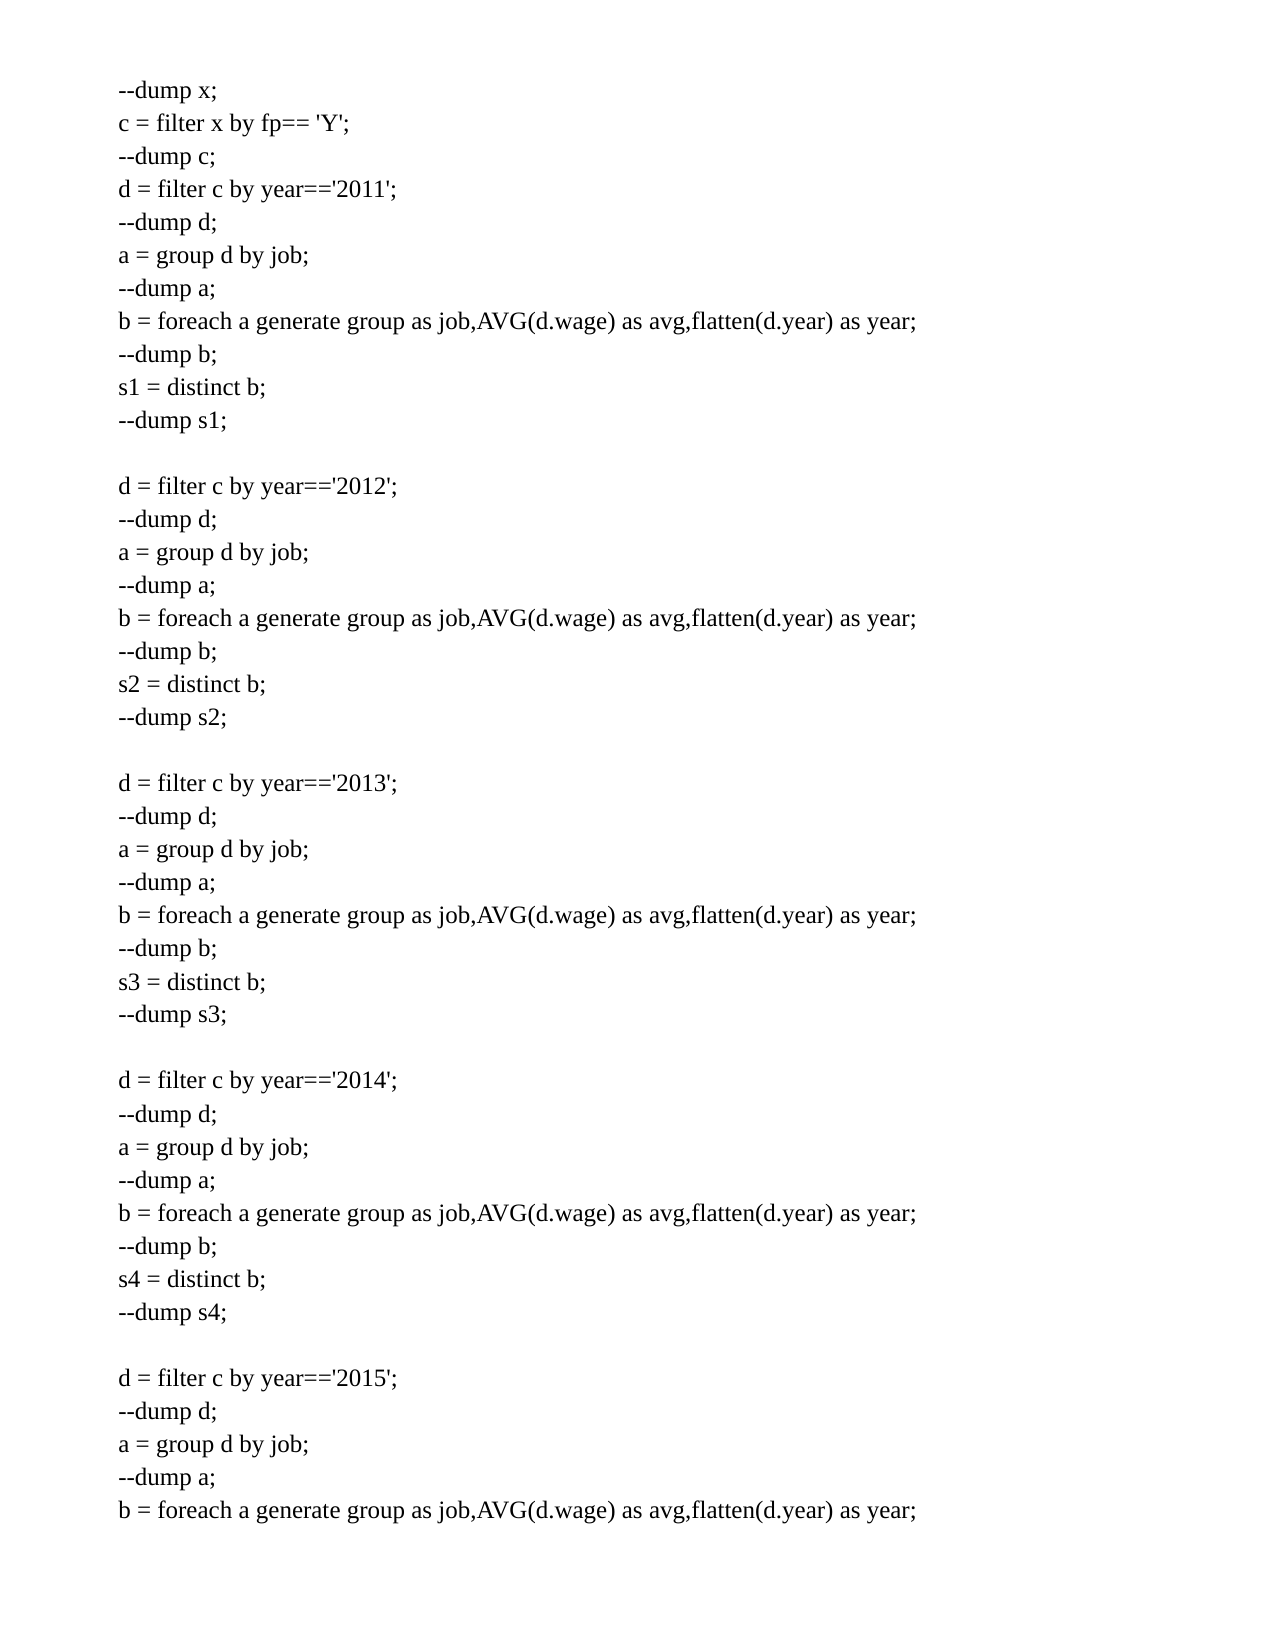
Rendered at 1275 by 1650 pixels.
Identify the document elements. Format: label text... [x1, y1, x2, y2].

text --dump d; [118, 1099, 1157, 1127]
text s1 = distinct b; [118, 372, 1157, 401]
text --dump a; [118, 570, 1157, 599]
text --dump x; [118, 75, 1157, 104]
text a = group d by job; [118, 1429, 1157, 1458]
text --dump d; [118, 504, 1157, 533]
text --dump b; [118, 933, 1157, 962]
text b = foreach a generate group as job,AVG(d.wage) as avg,flatten(d.year) as year; [118, 306, 1157, 335]
text --dump a; [118, 1462, 1157, 1491]
text d = filter c by year=='2013'; [118, 768, 1157, 797]
text s4 = distinct b; [118, 1264, 1157, 1292]
text --dump b; [118, 339, 1157, 368]
text d = filter c by year=='2015'; [118, 1363, 1157, 1392]
text --dump b; [118, 1231, 1157, 1259]
text --dump s3; [118, 999, 1157, 1028]
text d = filter c by year=='2012'; [118, 471, 1157, 500]
text b = foreach a generate group as job,AVG(d.wage) as avg,flatten(d.year) as year; [118, 603, 1157, 632]
text --dump c; [118, 141, 1157, 170]
text --dump a; [118, 867, 1157, 896]
text --dump b; [118, 636, 1157, 665]
text a = group d by job; [118, 834, 1157, 863]
text s2 = distinct b; [118, 669, 1157, 698]
text --dump d; [118, 207, 1157, 236]
text a = group d by job; [118, 537, 1157, 566]
text s3 = distinct b; [118, 967, 1157, 995]
text c = filter x by fp== 'Y'; [118, 108, 1157, 137]
text b = foreach a generate group as job,AVG(d.wage) as avg,flatten(d.year) as year; [118, 1198, 1157, 1226]
text b = foreach a generate group as job,AVG(d.wage) as avg,flatten(d.year) as year; [118, 901, 1157, 929]
text a = group d by job; [118, 1132, 1157, 1160]
text --dump d; [118, 801, 1157, 830]
text a = group d by job; [118, 240, 1157, 269]
text d = filter c by year=='2014'; [118, 1066, 1157, 1094]
text --dump s2; [118, 702, 1157, 731]
text --dump d; [118, 1396, 1157, 1424]
text b = foreach a generate group as job,AVG(d.wage) as avg,flatten(d.year) as year; [118, 1495, 1157, 1524]
text --dump a; [118, 1165, 1157, 1193]
text d = filter c by year=='2011'; [118, 174, 1157, 203]
text --dump a; [118, 273, 1157, 302]
text --dump s4; [118, 1297, 1157, 1326]
text --dump s1; [118, 405, 1157, 434]
